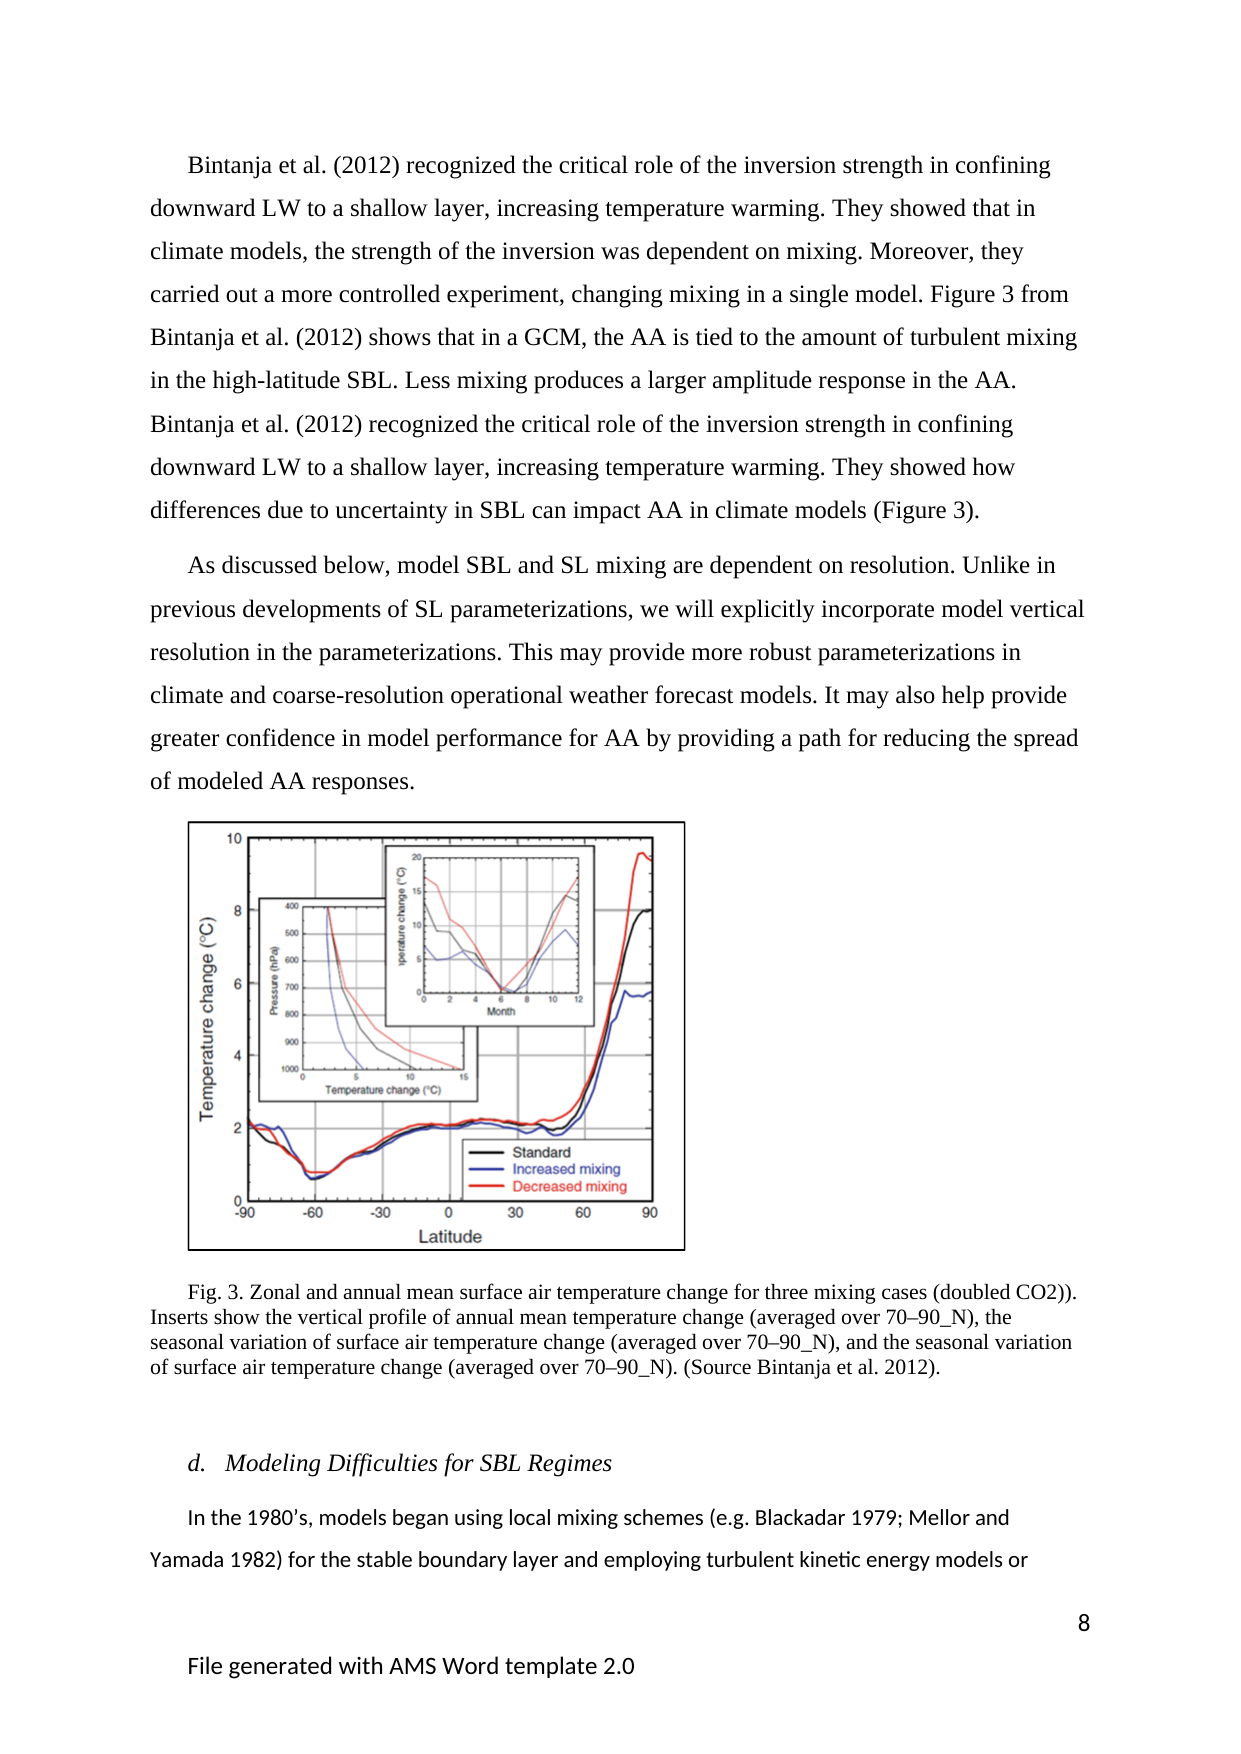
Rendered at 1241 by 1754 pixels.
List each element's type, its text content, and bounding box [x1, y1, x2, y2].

list Modeling Difficulties for SBL Regimes [187, 1448, 1090, 1476]
text Bintanja et al. (2012) recognized the critical role of the inversion strength in confining downward LW to a shallow layer, increasing temperature warming. They showed that in climate models, the strength of the inversion was dependent on mixing. Moreover, they carried out a more controlled experiment, changing mixing in a single model. Figure 3 from Bintanja et al. (2012) shows that in a GCM, the AA is tied to the amount of turbulent mixing in the high-latitude SBL. Less mixing produces a larger amplitude response in the AA. Bintanja et al. (2012) recognized the critical role of the inversion strength in confining downward LW to a shallow layer, increasing temperature warming. They showed how differences due to uncertainty in SBL can impact AA in climate models (Figure 3). [150, 150, 1090, 524]
text As discussed below, model SBL and SL mixing are dependent on resolution. Unlike in previous developments of SL parameterizations, we will explicitly incorporate model vertical resolution in the parameterizations. This may provide more robust parameterizations in climate and coarse-resolution operational weather forecast models. It may also help provide greater confidence in model performance for AA by providing a path for reducing the spread of modeled AA responses. [150, 551, 1090, 795]
picture [187, 821, 686, 1251]
text Fig. 3. Zonal and annual mean surface air temperature change for three mixing cases (doubled CO2)). Inserts show the vertical profile of annual mean temperature change (averaged over 70–90_N), the seasonal variation of surface air temperature change (averaged over 70–90_N), and the seasonal variation of surface air temperature change (averaged over 70–90_N). (Source Bintanja et al. 2012). [150, 1279, 1090, 1379]
text In the 1980’s, models began using local mixing schemes (e.g. Blackadar 1979; Mellor and Yamada 1982) for the stable boundary layer and employing turbulent kinetic energy models or [150, 1503, 1090, 1573]
